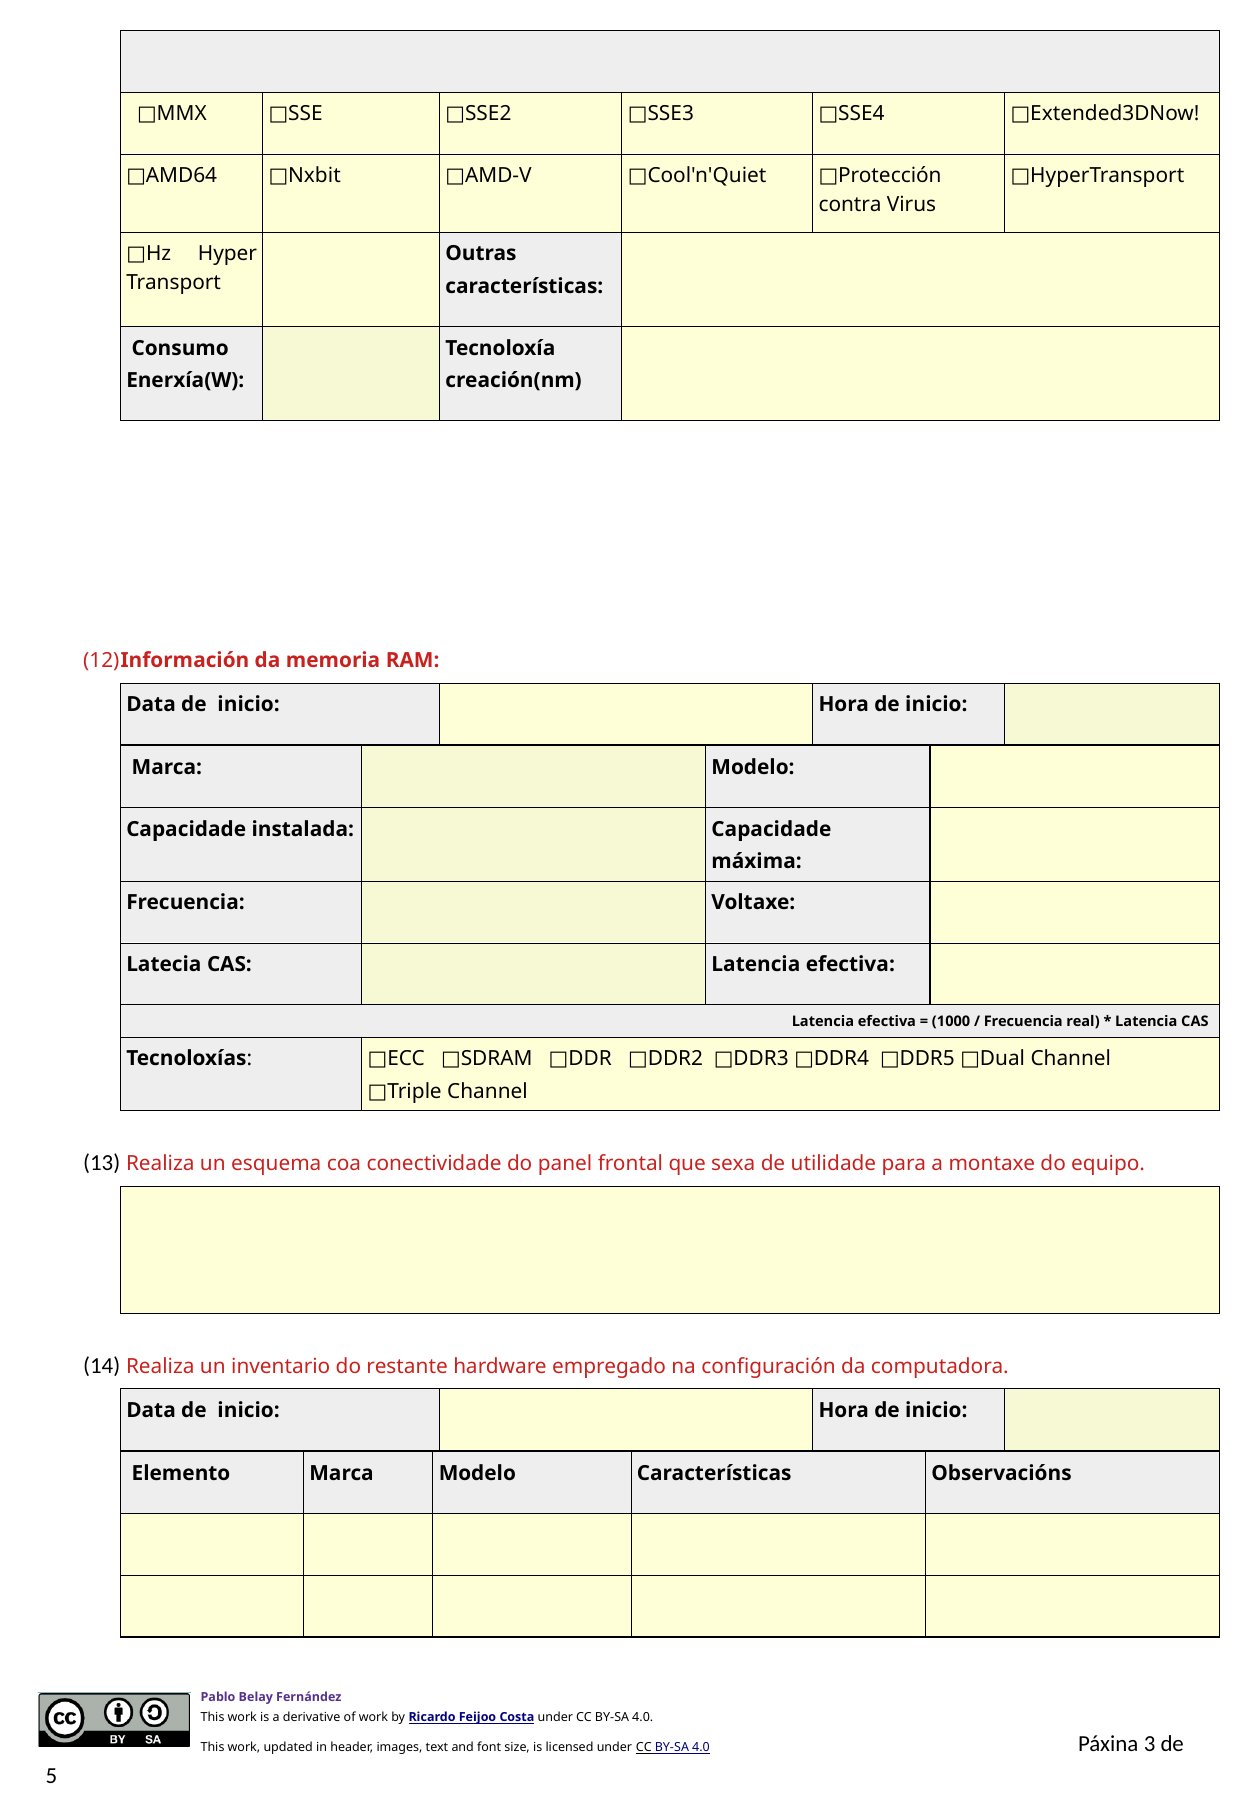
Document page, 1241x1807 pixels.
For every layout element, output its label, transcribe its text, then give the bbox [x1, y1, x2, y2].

table_cell □MMX [121, 93, 262, 153]
table_header Data de inicio: [121, 684, 439, 744]
table_cell [926, 1576, 1219, 1636]
table_header [1005, 1389, 1219, 1450]
table_cell Frecuencia: [121, 882, 361, 942]
table_cell Capacidade máxima: [706, 808, 929, 881]
table_header Marca: [121, 746, 361, 807]
table_cell [121, 1576, 303, 1636]
table_cell [362, 944, 705, 1004]
picture [37, 1691, 191, 1749]
table_cell [931, 808, 1219, 881]
table_cell [926, 1514, 1219, 1575]
table_cell [632, 1576, 925, 1636]
table_cell □AMD-V [440, 155, 621, 232]
table_cell □HyperTransport [1005, 155, 1219, 232]
table_header Data de inicio: [121, 1389, 439, 1450]
table_cell [121, 31, 1219, 92]
table_header [931, 746, 1219, 807]
table_cell [304, 1576, 432, 1636]
table_cell [433, 1514, 631, 1575]
table_cell □AMD64 [121, 155, 262, 232]
table_header Observacións [926, 1452, 1219, 1513]
table_cell □Cool'n'Quiet [622, 155, 812, 232]
list Información da memoria RAM: [83, 645, 1197, 674]
table_cell Latencia efectiva = (1000 / Frecuencia real) * Latencia CAS [121, 1005, 1219, 1037]
table_cell Outras características: [440, 233, 621, 326]
table_cell □ECC □SDRAM □DDR □DDR2 □DDR3 □DDR4 □DDR5 □Dual Channel □Triple Channel [362, 1038, 1219, 1110]
list Realiza un inventario do restante hardware empregado na configuración da computadora. [83, 1351, 1197, 1379]
table_cell [362, 808, 705, 881]
table_header Hora de inicio: [813, 1389, 1004, 1450]
table_cell [931, 944, 1219, 1004]
table_header [121, 1187, 1219, 1313]
table_cell □Nxbit [263, 155, 439, 232]
table_cell Tecnoloxía creación(nm) [440, 327, 621, 420]
table_cell □Protección contra Virus [813, 155, 1004, 232]
table_cell □SSE3 [622, 93, 812, 153]
table_header Elemento [121, 1452, 303, 1513]
table_cell [263, 327, 439, 420]
table_cell □SSE4 [813, 93, 1004, 153]
table_cell [622, 327, 1219, 420]
table_header Características [632, 1452, 925, 1513]
table_header [440, 1389, 812, 1450]
table_cell □Hz Hyper Transport [121, 233, 262, 326]
table_cell Latecia CAS: [121, 944, 361, 1004]
table_cell [931, 882, 1219, 942]
table_cell [304, 1514, 432, 1575]
table_cell □SSE2 [440, 93, 621, 153]
table_cell [622, 233, 1219, 326]
table_cell [362, 882, 705, 942]
list Realiza un esquema coa conectividade do panel frontal que sexa de utilidade para a montaxe do equipo. [83, 1148, 1197, 1177]
table_cell [433, 1576, 631, 1636]
table_cell □Extended3DNow! [1005, 93, 1219, 153]
table_header Hora de inicio: [813, 684, 1004, 744]
table_cell [121, 1514, 303, 1575]
table_cell Consumo Enerxía(W): [121, 327, 262, 420]
table_cell [632, 1514, 925, 1575]
table_header Modelo: [706, 746, 929, 807]
table_header Modelo [433, 1452, 631, 1513]
table_header [362, 746, 705, 807]
table_cell Voltaxe: [706, 882, 929, 942]
table_header Marca [304, 1452, 432, 1513]
table_cell Latencia efectiva: [706, 944, 929, 1004]
table_header [1005, 684, 1219, 744]
table_cell Capacidade instalada: [121, 808, 361, 881]
table_cell [263, 233, 439, 326]
table_cell Tecnoloxías: [121, 1038, 361, 1110]
table_header [440, 684, 812, 744]
table_cell □SSE [263, 93, 439, 153]
